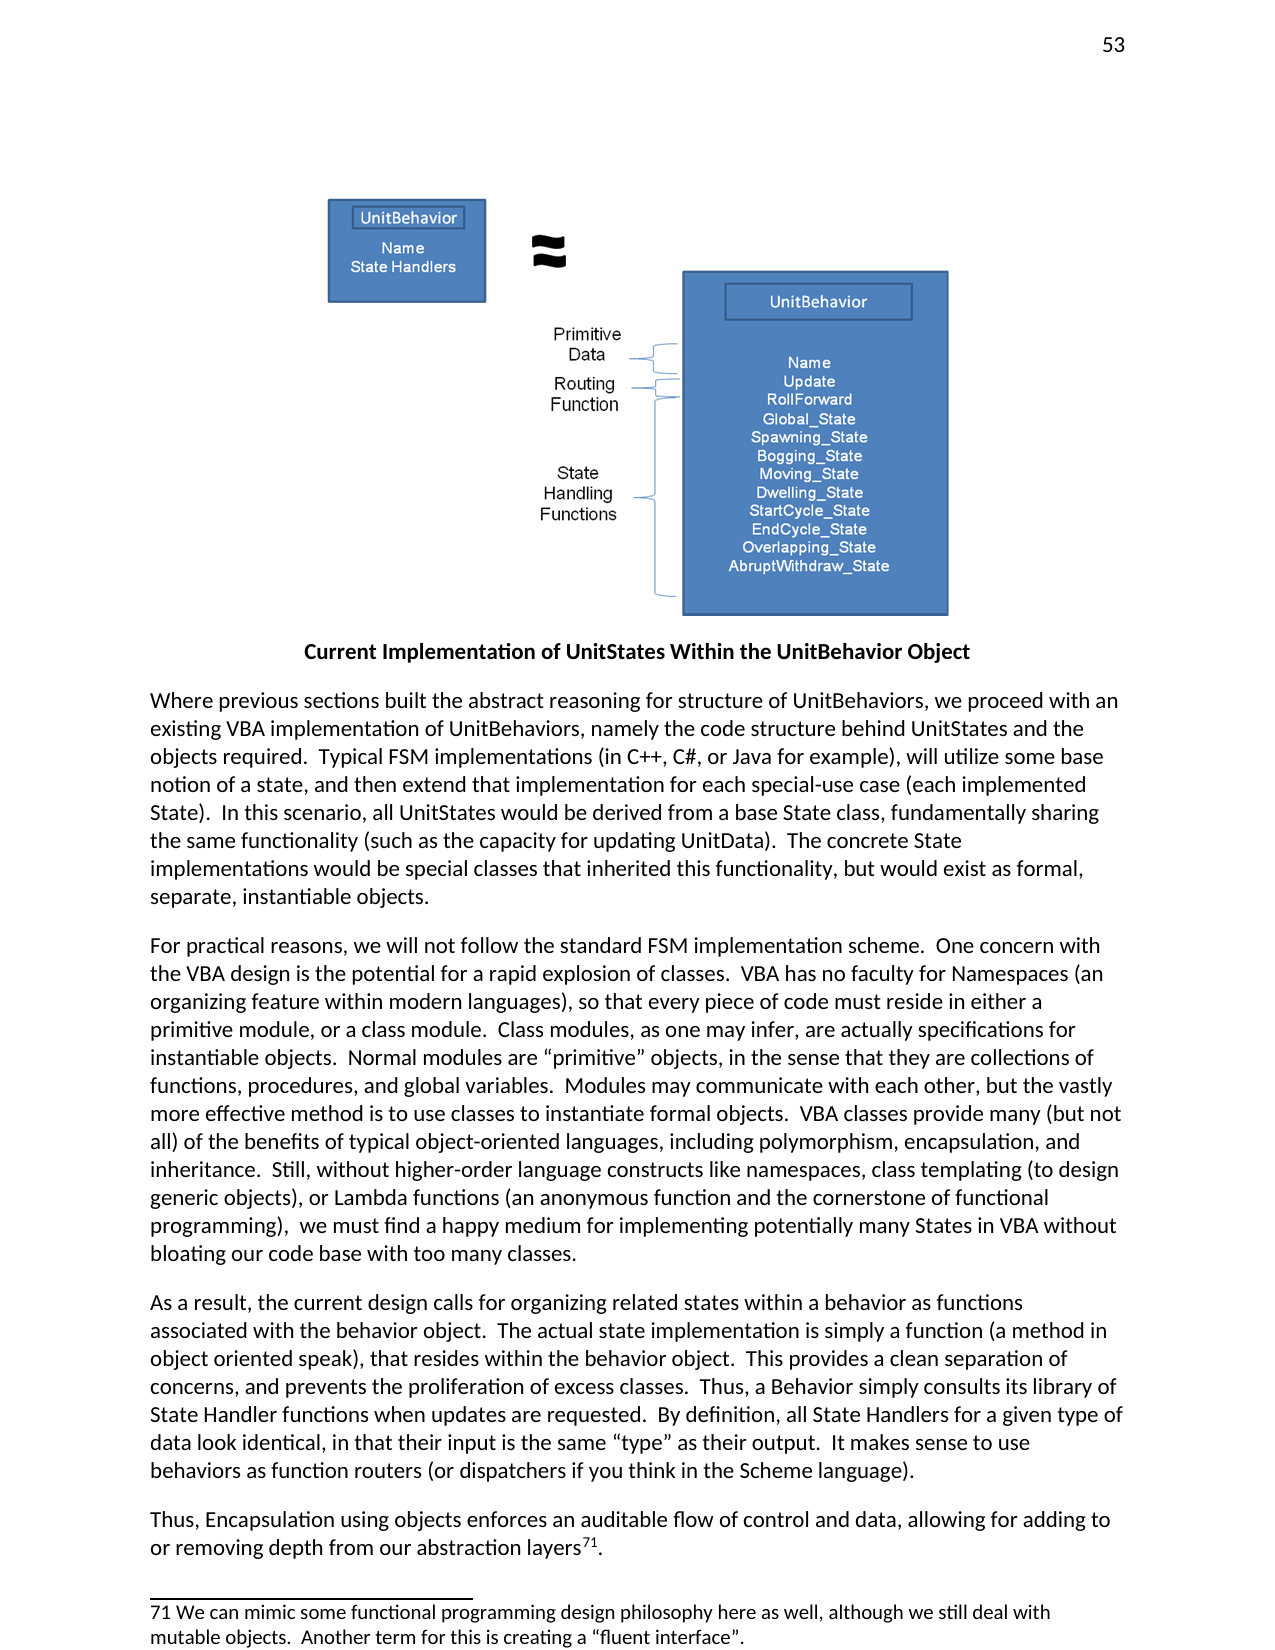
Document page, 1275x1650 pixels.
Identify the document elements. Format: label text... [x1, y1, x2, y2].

text As a result, the current design calls for organizing related states within a behavior as functions associated with the behavior object. The actual state implementation is simply a function (a method in object oriented speak), that resides within the behavior object. This provides a clean separation of concerns, and prevents the proliferation of excess classes. Thus, a Behavior simply consults its library of State Handler functions when updates are requested. By definition, all State Handlers for a given type of data look identical, in that their input is the same “type” as their output. It makes sense to use behaviors as function routers (or dispatchers if you think in the Scheme language). [150, 1288, 1125, 1484]
text Where previous sections built the abstract reasoning for structure of UnitBehaviors, we proceed with an existing VBA implementation of UnitBehaviors, namely the code structure behind UnitStates and the objects required. Typical FSM implementations (in C++, C#, or Java for example), will utilize some base notion of a state, and then extend that implementation for each special-use case (each implemented State). In this scenario, all UnitStates would be derived from a base State class, fundamentally sharing the same functionality (such as the capacity for updating UnitData). The concrete State implementations would be special classes that inherited this functionality, but would exist as formal, separate, instantiable objects. [150, 686, 1125, 910]
text We can mimic some functional programming design philosophy here as well, although we still deal with mutable objects. Another term for this is creating a “fluent interface”. [150, 1599, 1125, 1650]
text Thus, Encapsulation using objects enforces an auditable flow of control and data, allowing for adding to or removing depth from our abstraction layers. [150, 1505, 1125, 1561]
text Current Implementation of UnitStates Within the UnitBehavior Object [150, 637, 1125, 665]
text For practical reasons, we will not follow the standard FSM implementation scheme. One concern with the VBA design is the potential for a rapid explosion of classes. VBA has no faculty for Namespaces (an organizing feature within modern languages), so that every piece of code must reside in either a primitive module, or a class module. Class modules, as one may infer, are actually specifications for instantiable objects. Normal modules are “primitive” objects, in the sense that they are collections of functions, procedures, and global variables. Modules may communicate with each other, but the vastly more effective method is to use classes to instantiate formal objects. VBA classes provide many (but not all) of the benefits of typical object-oriented languages, including polymorphism, encapsulation, and inheritance. Still, without higher-order language constructs like namespaces, class templating (to design generic objects), or Lambda functions (an anonymous function and the cornerstone of functional programming), we must find a happy medium for implementing potentially many States in VBA without bloating our code base with too many classes. [150, 931, 1125, 1267]
